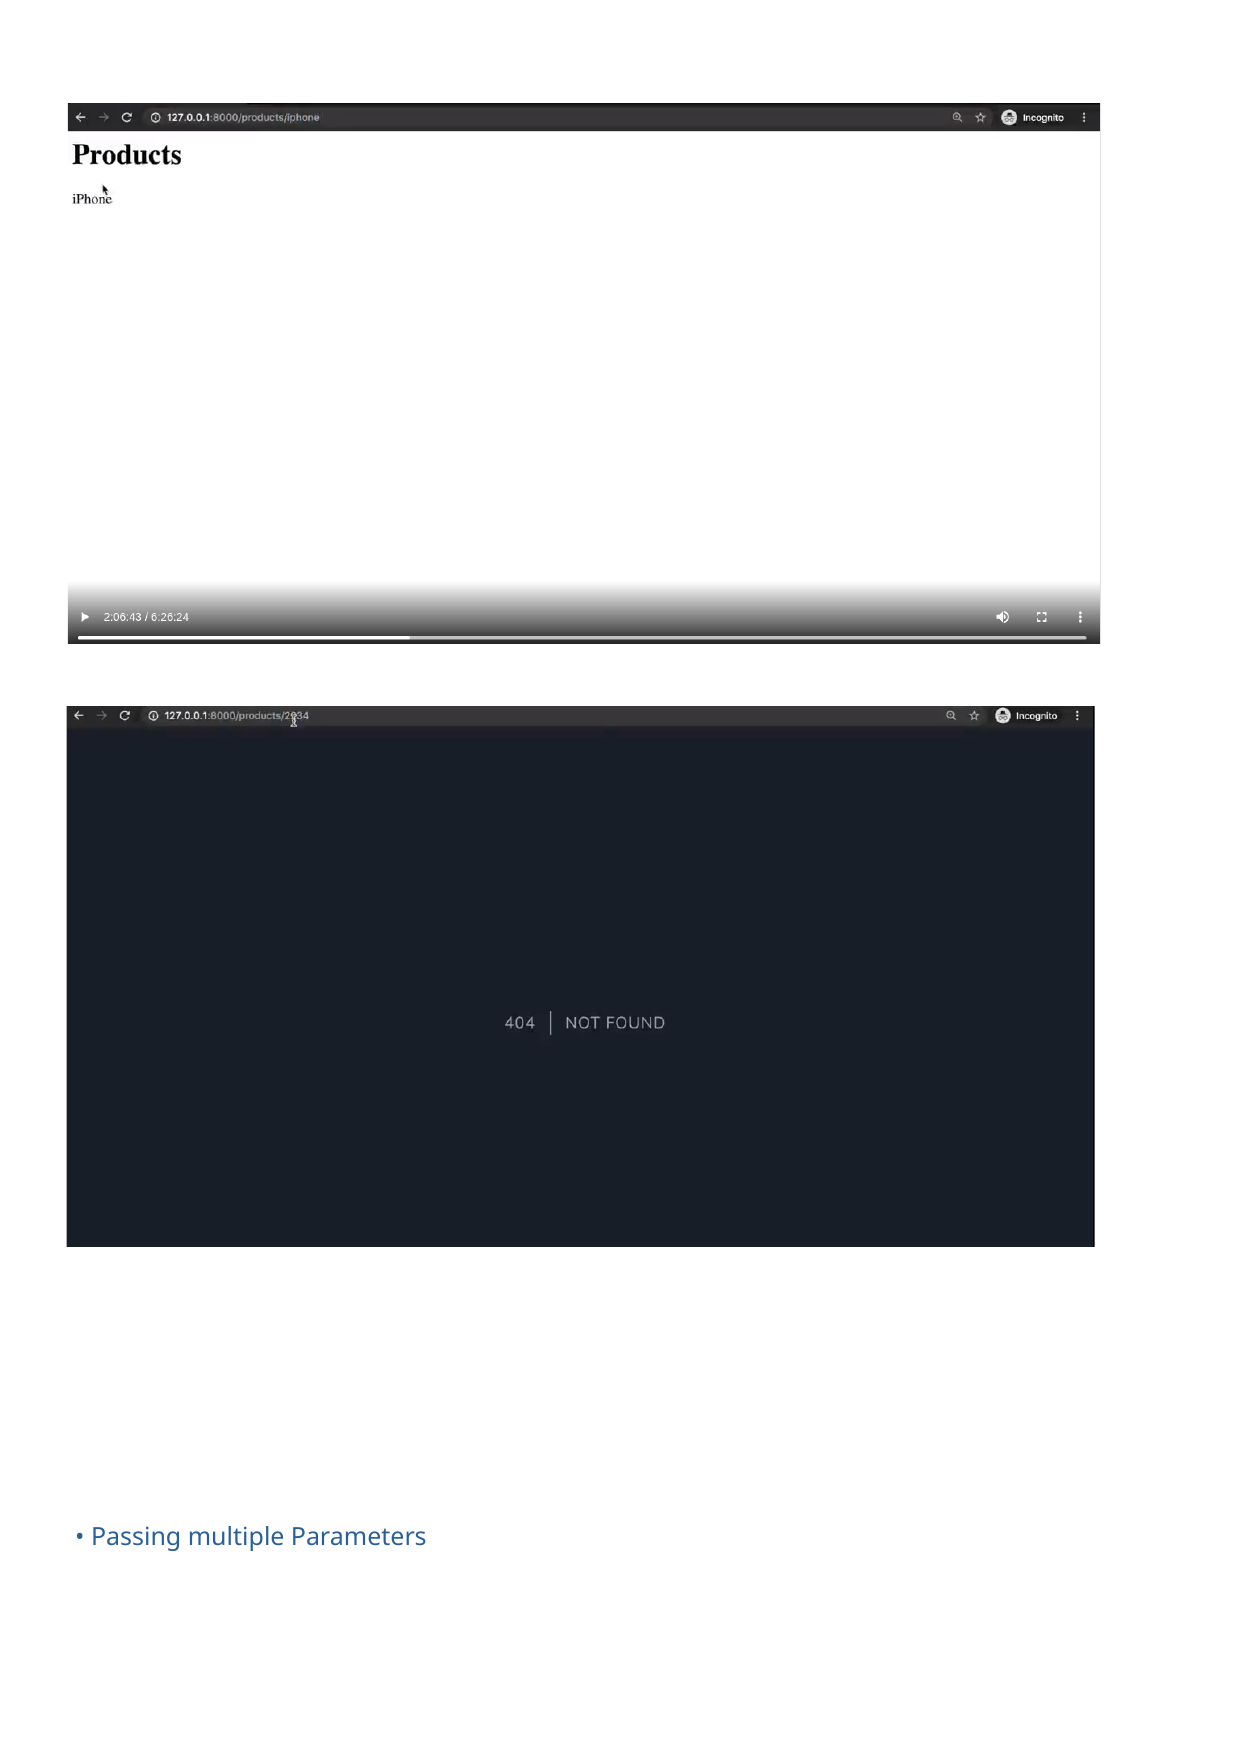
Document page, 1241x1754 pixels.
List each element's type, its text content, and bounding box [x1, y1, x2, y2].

text • Passing multiple Parameters [75, 1519, 1165, 1553]
picture [66, 706, 1095, 1247]
picture [67, 103, 1101, 644]
